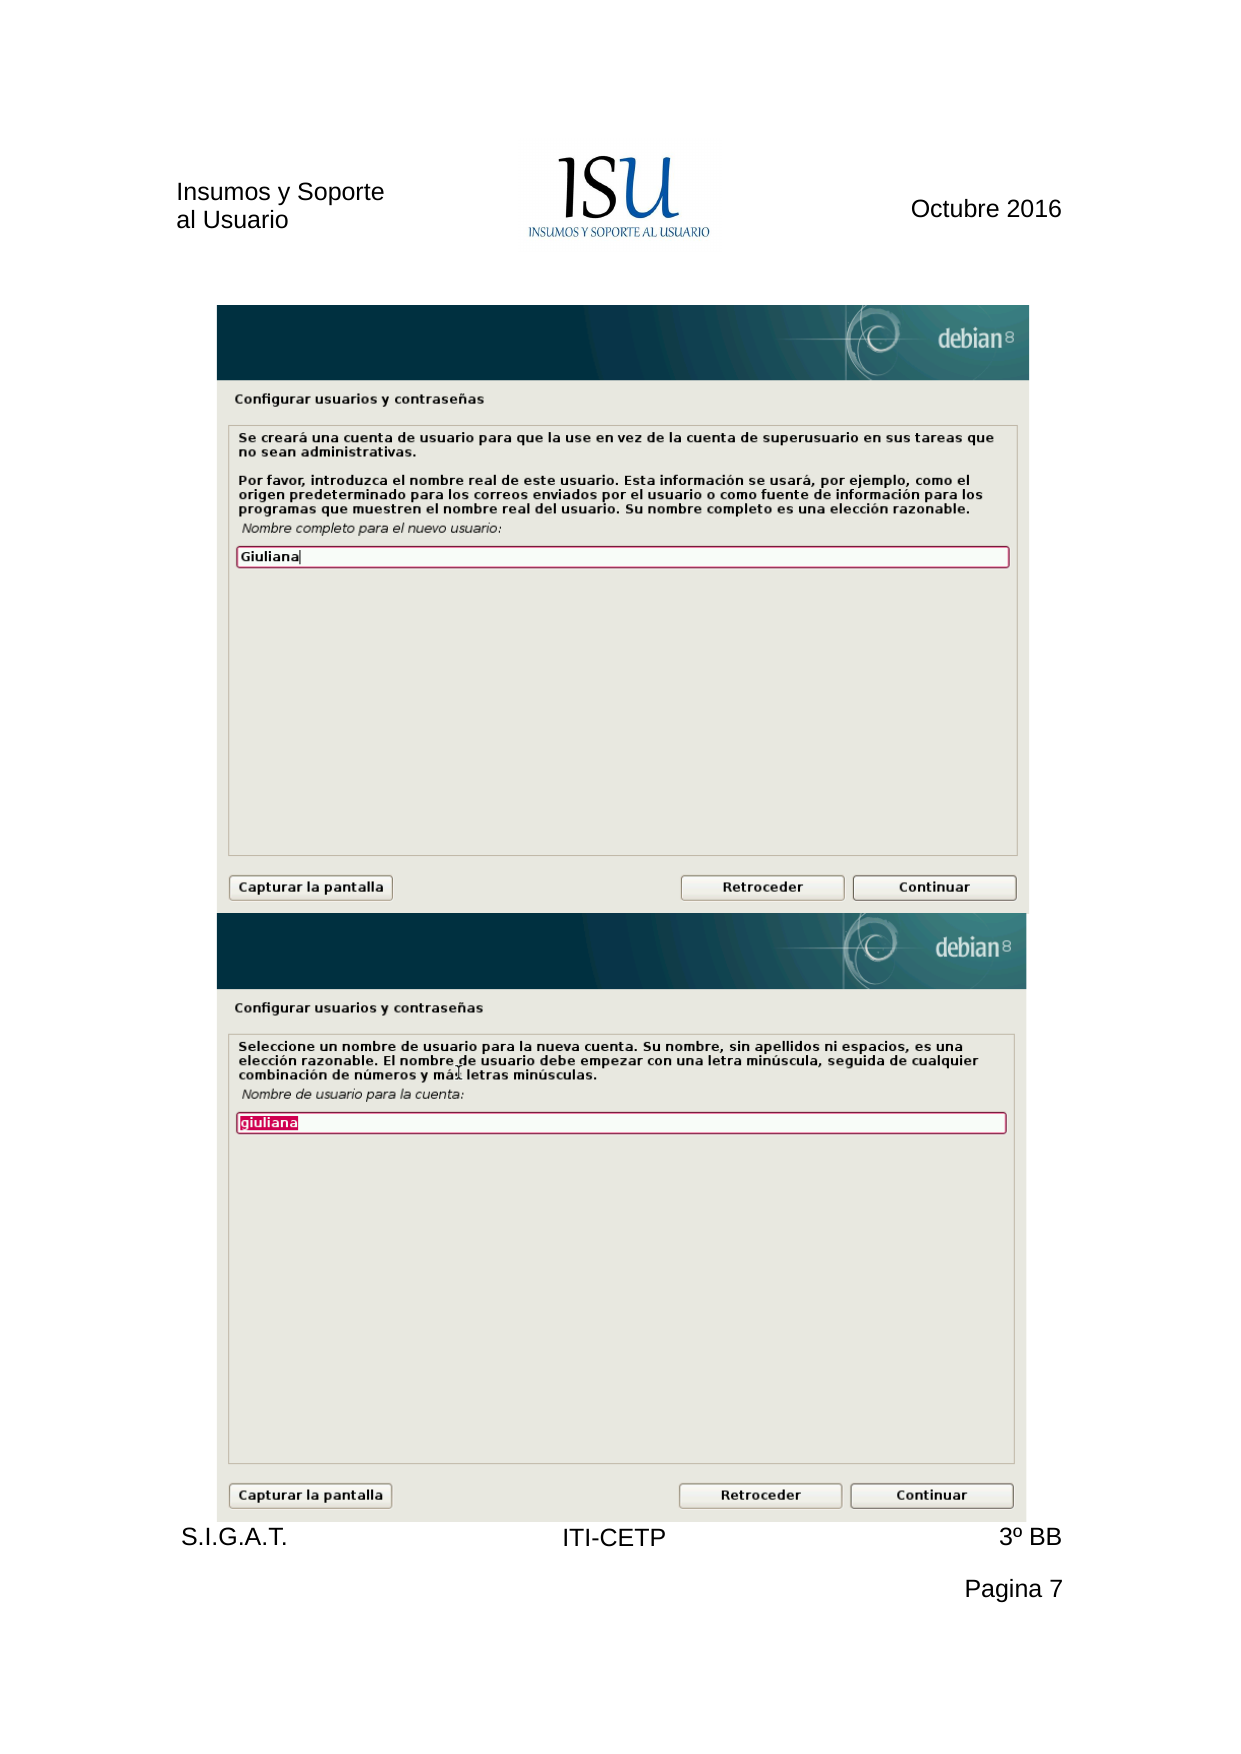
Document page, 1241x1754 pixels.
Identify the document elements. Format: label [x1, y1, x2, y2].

picture [216, 305, 1030, 1522]
picture [517, 138, 723, 252]
